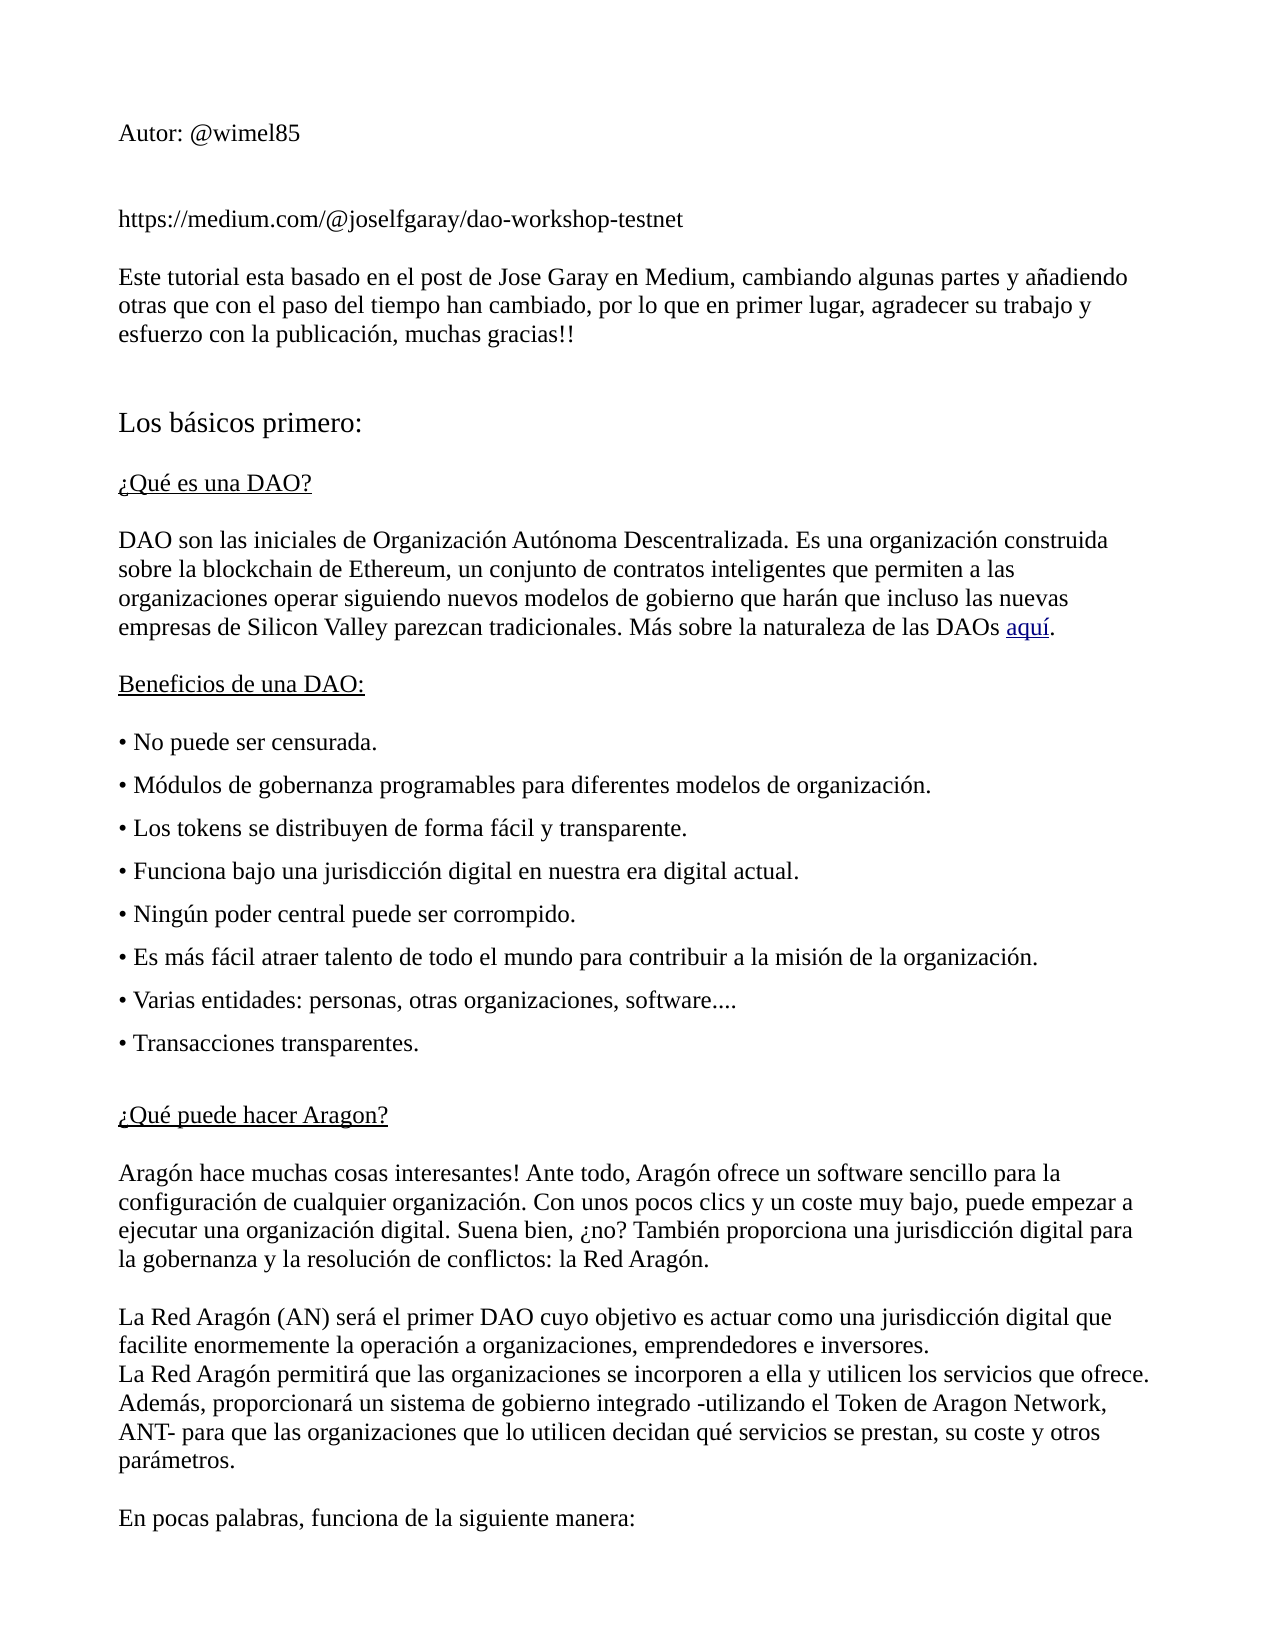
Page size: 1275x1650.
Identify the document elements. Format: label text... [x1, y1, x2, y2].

text Este tutorial esta basado en el post de Jose Garay en Medium, cambiando algunas partes y añadiendo otras que con el paso del tiempo han cambiado, por lo que en primer lugar, agradecer su trabajo y esfuerzo con la publicación, muchas gracias!! [118, 262, 1157, 348]
text • Ningún poder central puede ser corrompido. [118, 899, 1157, 928]
text • Los tokens se distribuyen de forma fácil y transparente. [118, 813, 1157, 842]
text Beneficios de una DAO: [118, 669, 1157, 698]
text • Transacciones transparentes. [118, 1028, 1157, 1057]
text • Es más fácil atraer talento de todo el mundo para contribuir a la misión de la organización. [118, 942, 1157, 971]
text • No puede ser censurada. [118, 727, 1157, 755]
text • Funciona bajo una jurisdicción digital en nuestra era digital actual. [118, 856, 1157, 885]
text • Varias entidades: personas, otras organizaciones, software.... [118, 985, 1157, 1014]
text ¿Qué es una DAO? [118, 468, 1157, 497]
text En pocas palabras, funciona de la siguiente manera: [118, 1503, 1157, 1532]
text https://medium.com/@joselfgaray/dao-workshop-testnet [118, 204, 1157, 233]
text La Red Aragón (AN) será el primer DAO cuyo objetivo es actuar como una jurisdicción digital que facilite enormemente la operación a organizaciones, emprendedores e inversores. [118, 1302, 1157, 1359]
text ¿Qué puede hacer Aragon? [118, 1100, 1157, 1129]
text DAO son las iniciales de Organización Autónoma Descentralizada. Es una organización construida sobre la blockchain de Ethereum, un conjunto de contratos inteligentes que permiten a las organizaciones operar siguiendo nuevos modelos de gobierno que harán que incluso las nuevas empresas de Silicon Valley parezcan tradicionales. Más sobre la naturaleza de las DAOs aquí. [118, 525, 1157, 640]
text La Red Aragón permitirá que las organizaciones se incorporen a ella y utilicen los servicios que ofrece. Además, proporcionará un sistema de gobierno integrado -utilizando el Token de Aragon Network, ANT- para que las organizaciones que lo utilicen decidan qué servicios se prestan, su coste y otros parámetros. [118, 1359, 1157, 1474]
text Autor: @wimel85 [118, 118, 1157, 147]
text • Módulos de gobernanza programables para diferentes modelos de organización. [118, 770, 1157, 798]
text Aragón hace muchas cosas interesantes! Ante todo, Aragón ofrece un software sencillo para la configuración de cualquier organización. Con unos pocos clics y un coste muy bajo, puede empezar a ejecutar una organización digital. Suena bien, ¿no? También proporciona una jurisdicción digital para la gobernanza y la resolución de conflictos: la Red Aragón. [118, 1158, 1157, 1273]
text Los básicos primero: [118, 406, 1157, 439]
